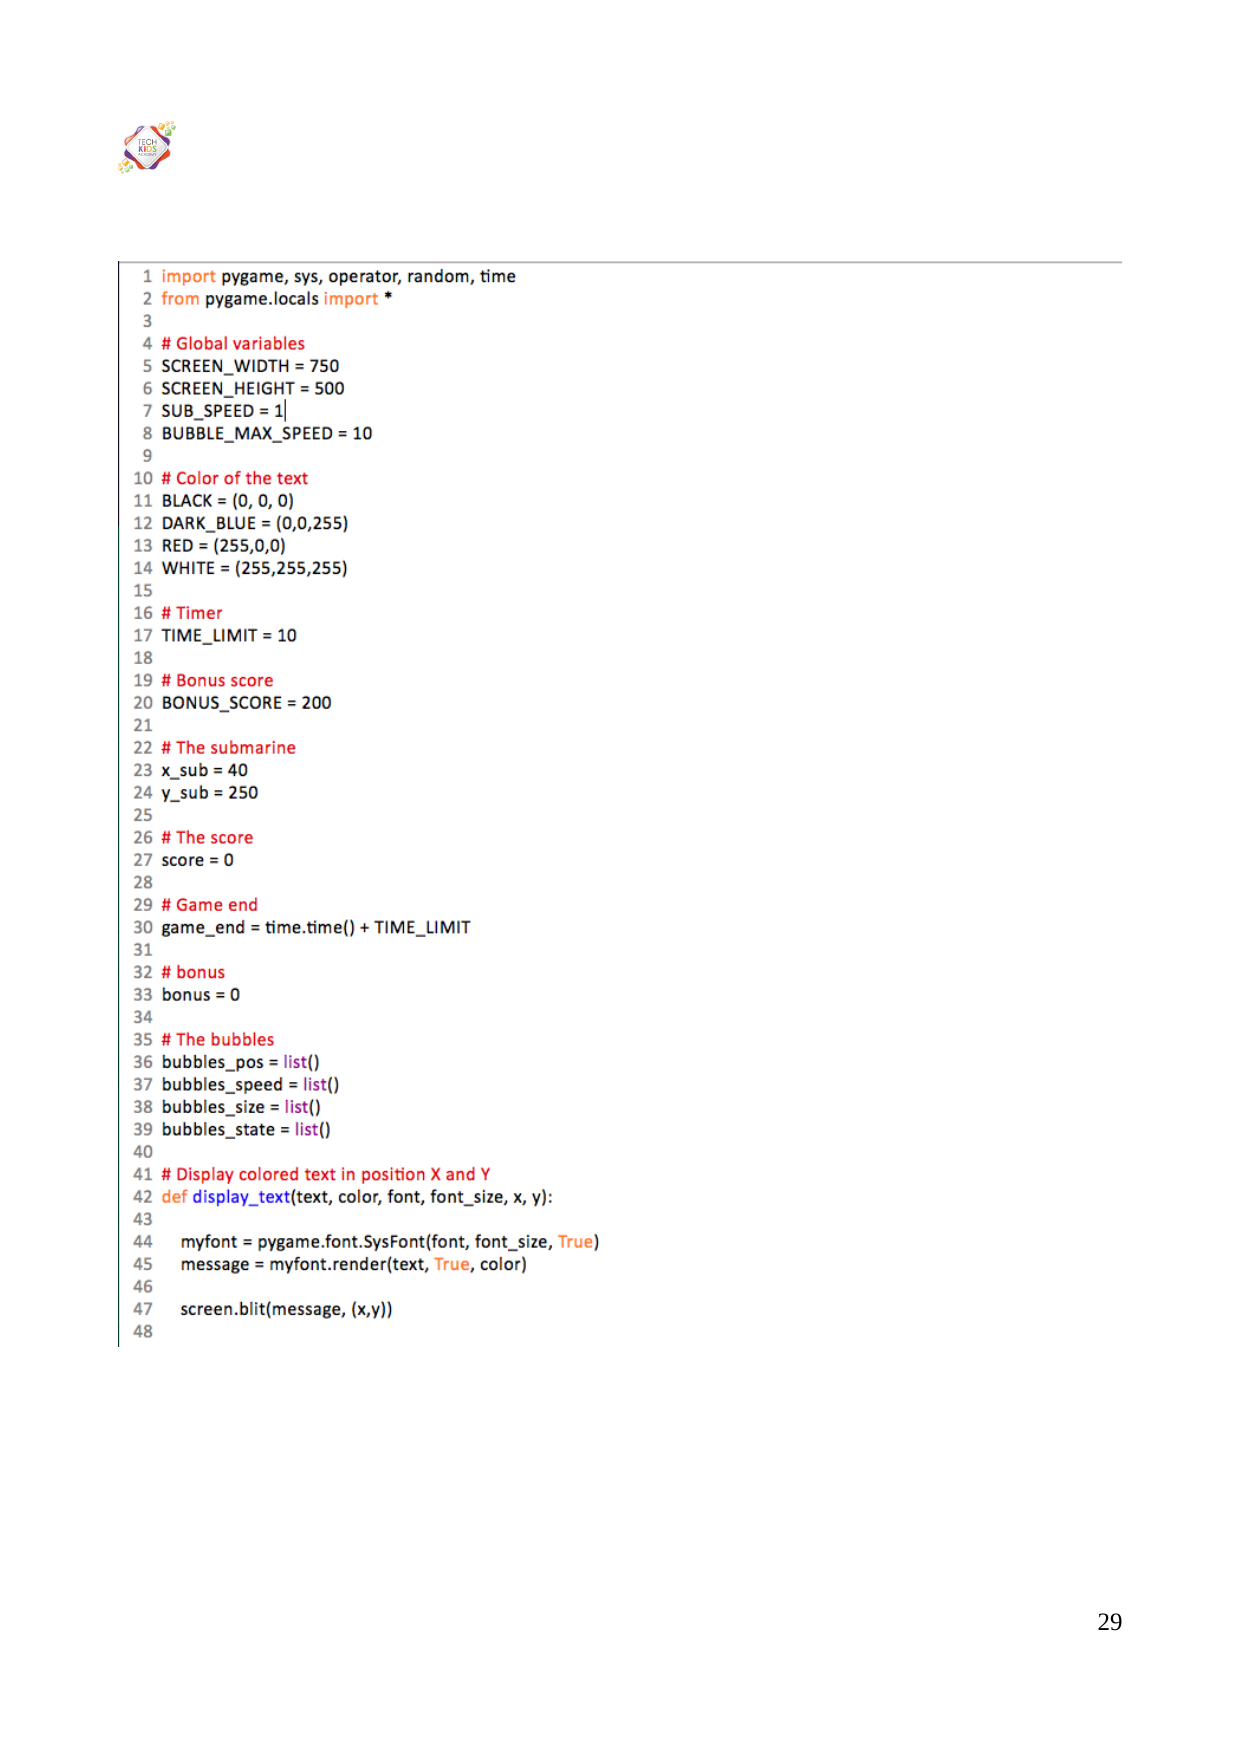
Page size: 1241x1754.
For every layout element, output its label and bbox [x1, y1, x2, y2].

picture [118, 261, 1123, 1347]
picture [118, 118, 176, 176]
